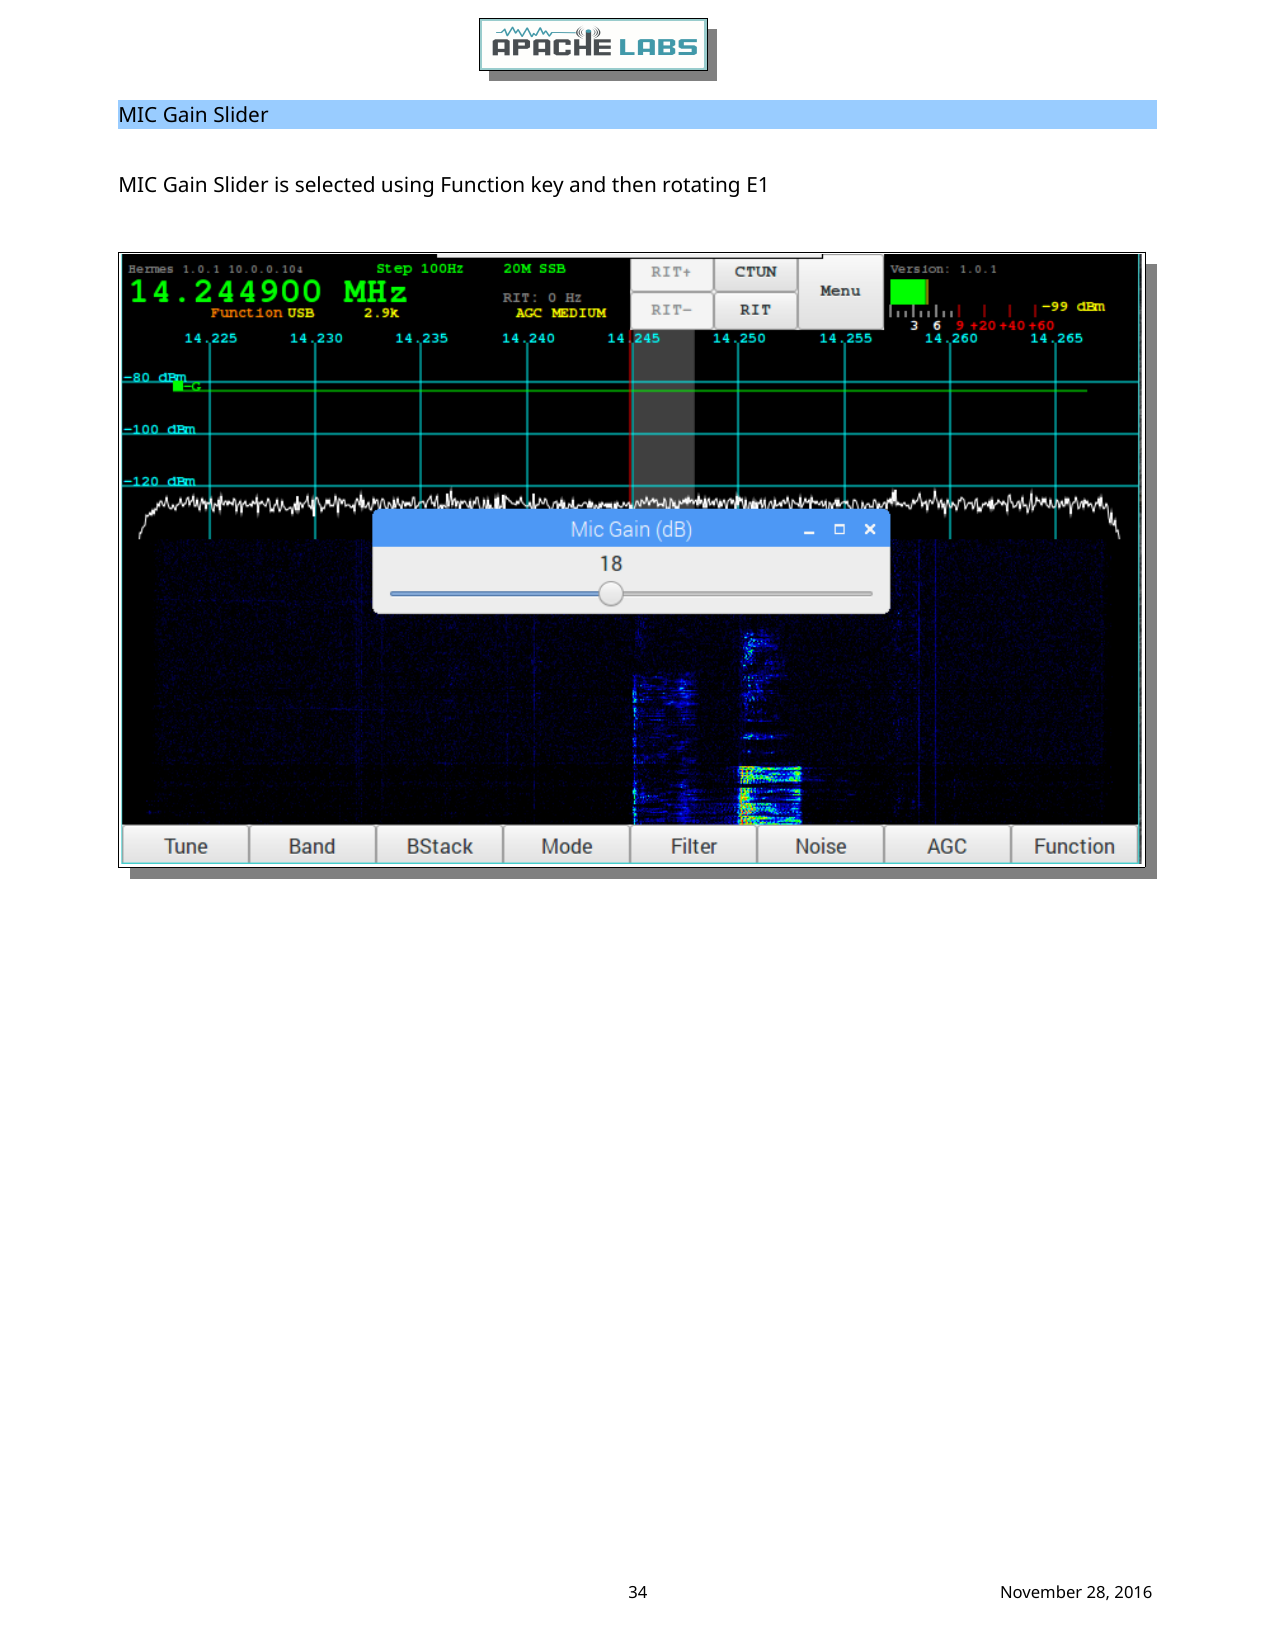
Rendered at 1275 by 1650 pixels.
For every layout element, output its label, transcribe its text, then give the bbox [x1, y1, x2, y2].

subtitle MIC Gain Slider [118, 100, 1157, 129]
picture [482, 21, 704, 68]
text MIC Gain Slider is selected using Function key and then rotating E1 [118, 170, 1157, 198]
picture [121, 254, 1142, 864]
